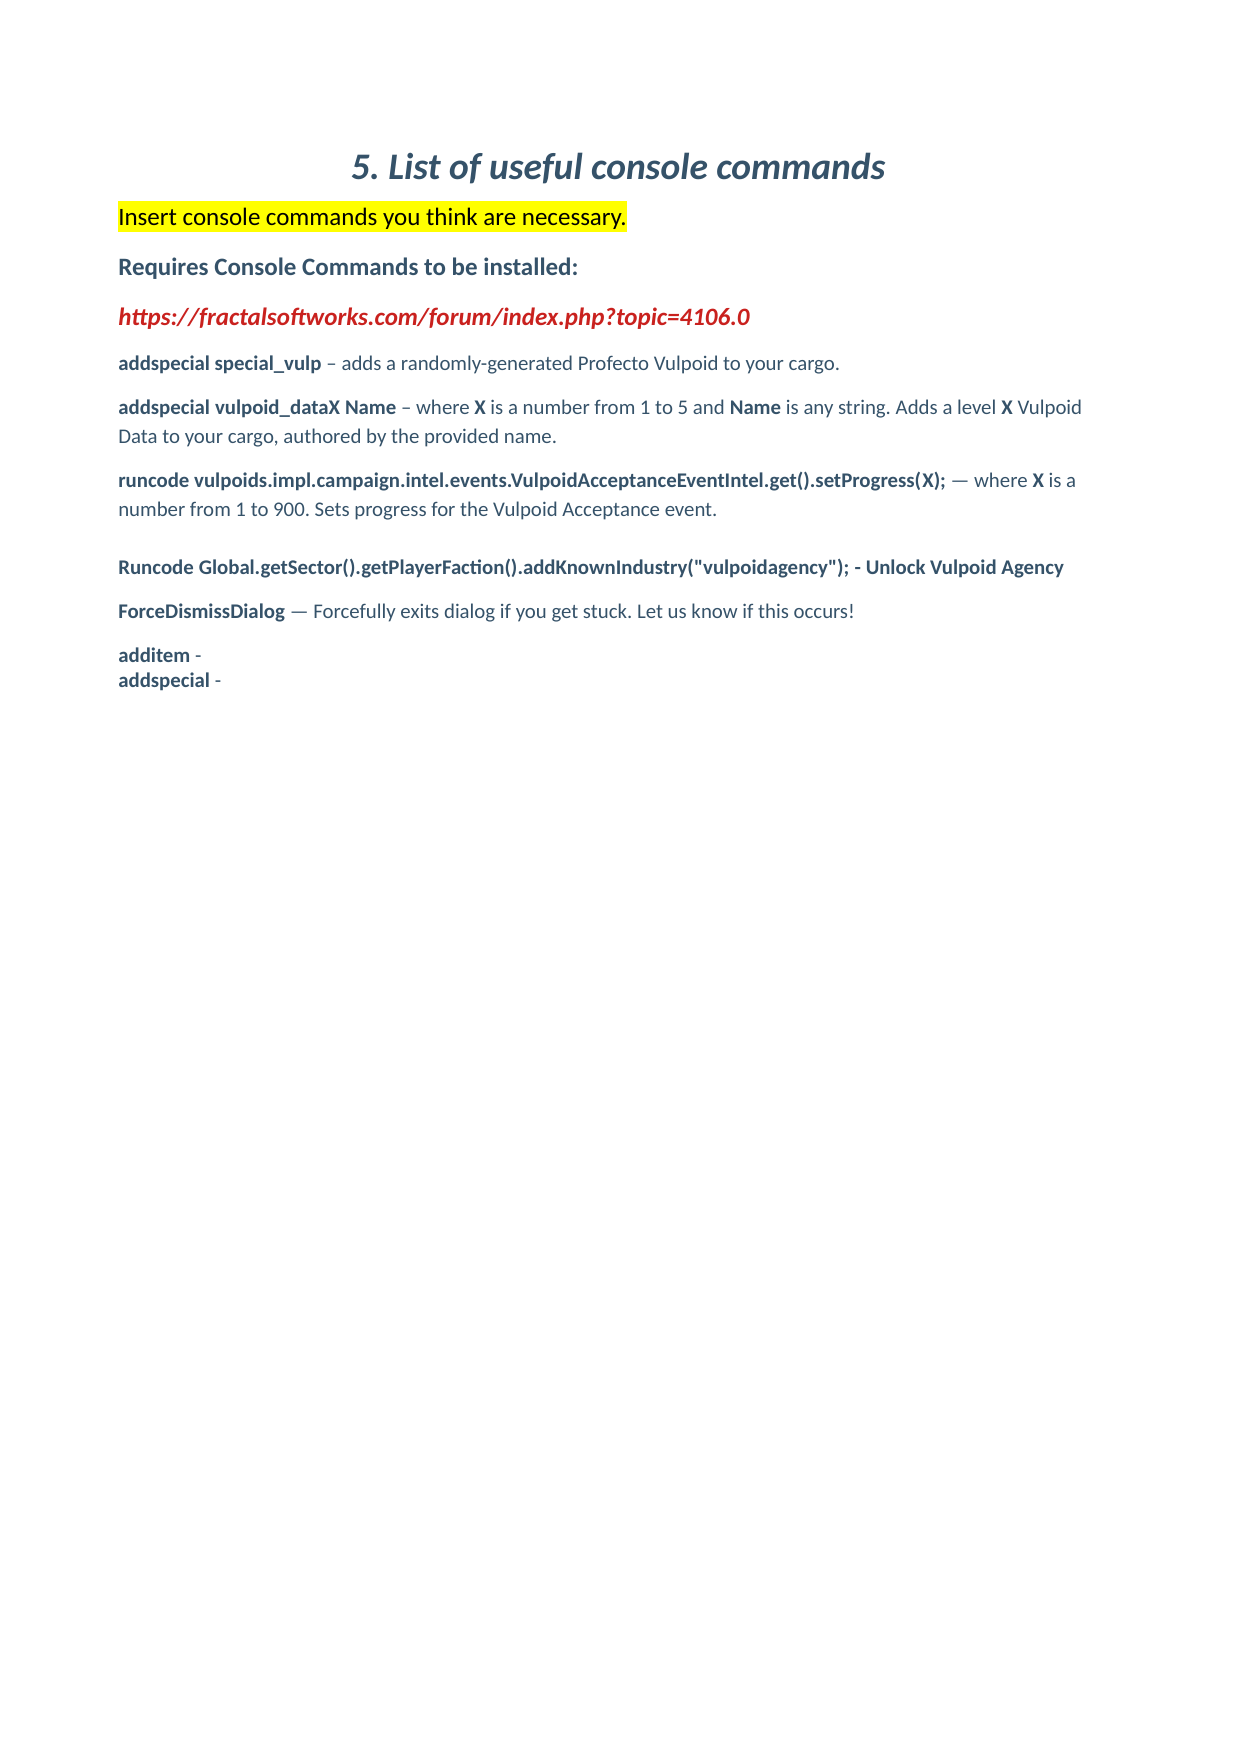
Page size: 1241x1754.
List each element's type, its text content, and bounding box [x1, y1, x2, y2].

text addspecial - [118, 667, 1122, 693]
text addspecial vulpoid_dataX Name – where X is a number from 1 to 5 and Name is any string. Adds a level X Vulpoid Data to your cargo, authored by the provided name. [118, 394, 1122, 448]
text addspecial special_vulp – adds a randomly-generated Profecto Vulpoid to your cargo. [118, 350, 1122, 376]
text runcode vulpoids.impl.campaign.intel.events.VulpoidAcceptanceEventIntel.get().setProgress(X); — where X is a number from 1 to 900. Sets progress for the Vulpoid Acceptance event. Runcode Global.getSector().getPlayerFaction().addKnownIndustry("vulpoidagency"); - Unlock Vulpoid Agency [118, 467, 1122, 580]
text ForceDismissDialog — Forcefully exits dialog if you get stuck. Let us know if this occurs! [118, 598, 1122, 623]
text Insert console commands you think are necessary. [118, 201, 1122, 232]
subtitle 5. List of useful console commands [118, 143, 1122, 189]
text additem - [118, 642, 1122, 667]
text https://fractalsoftworks.com/forum/index.php?topic=4106.0 [118, 301, 1122, 331]
text Requires Console Commands to be installed: [118, 251, 1122, 282]
